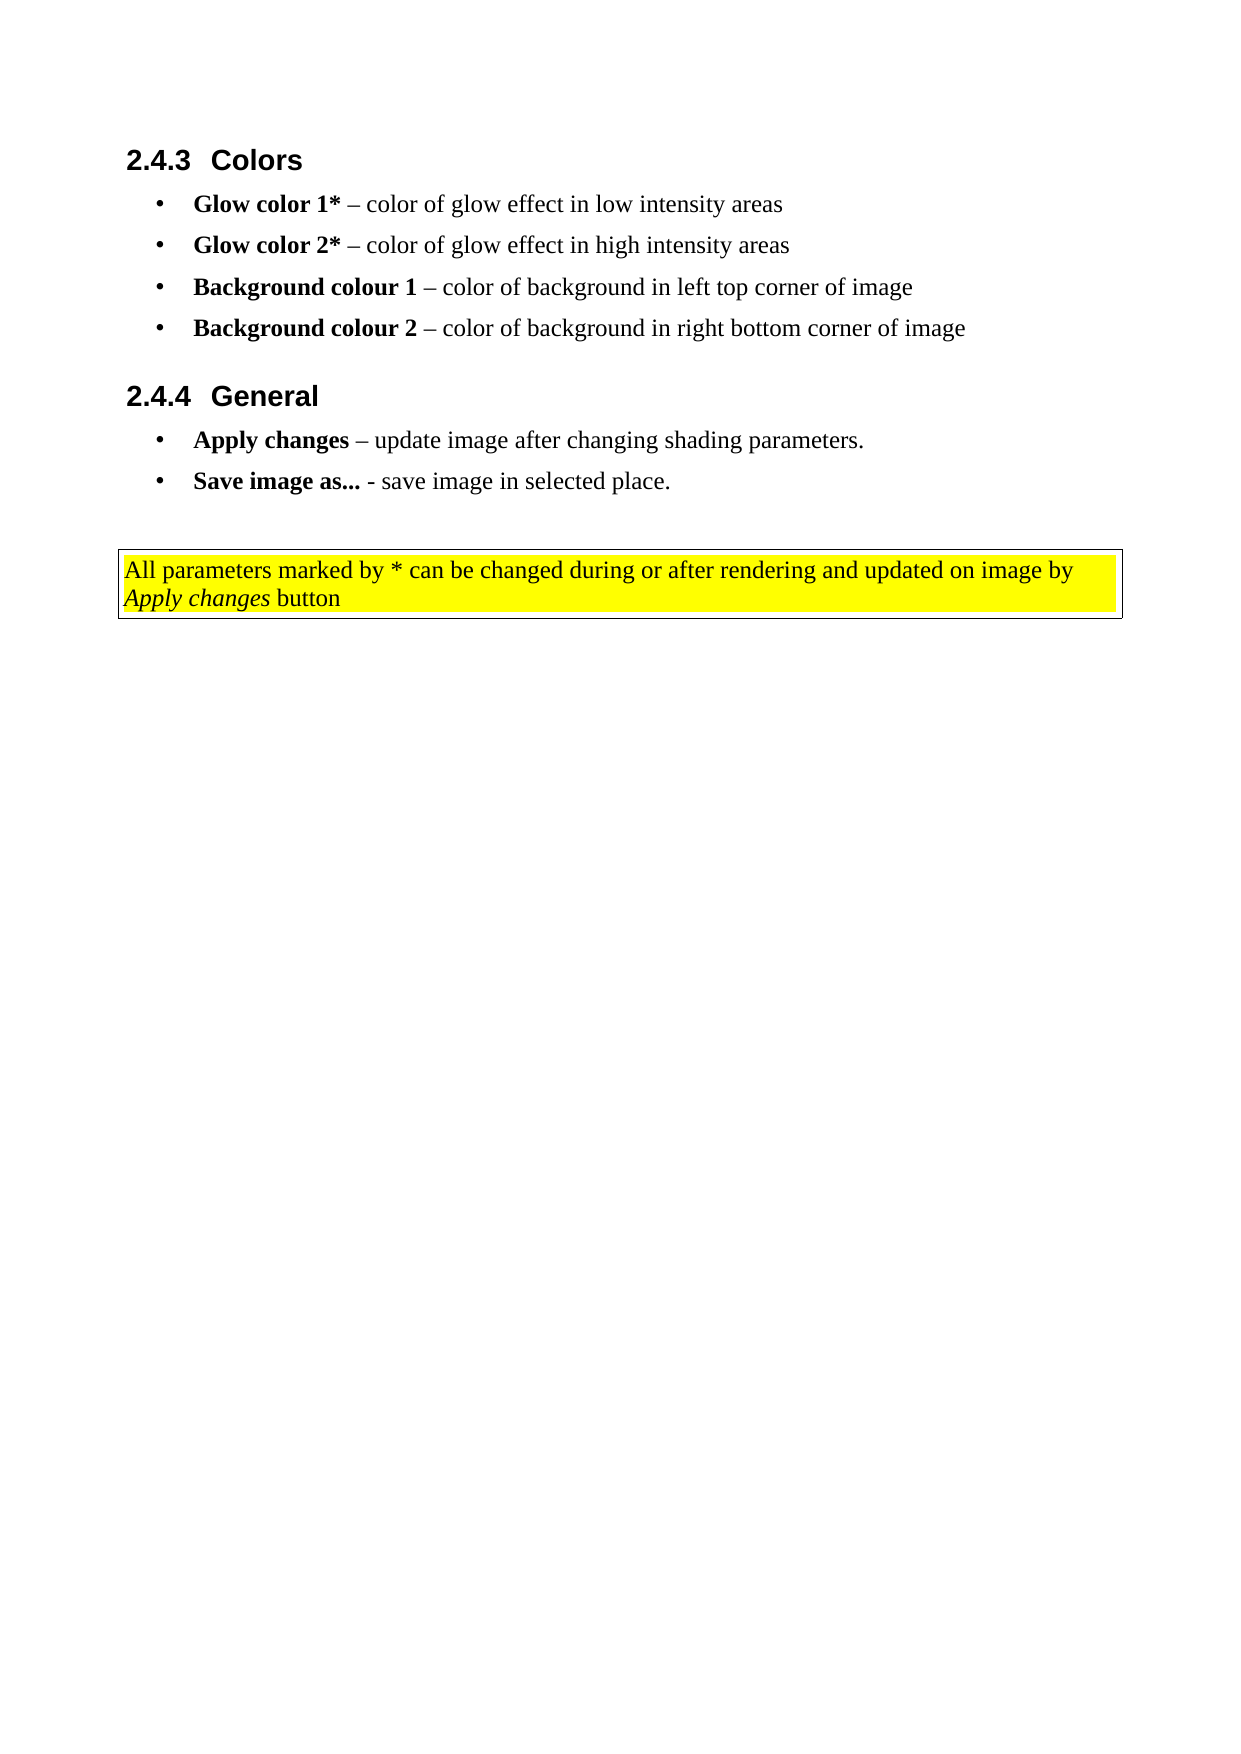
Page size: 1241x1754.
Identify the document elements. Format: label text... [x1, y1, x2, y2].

subtitle Colors [118, 143, 1122, 177]
list Background colour 2 – color of background in right bottom corner of image [156, 313, 1122, 342]
subtitle General [118, 379, 1122, 413]
list Apply changes – update image after changing shading parameters. [156, 425, 1122, 454]
list Background colour 1 – color of background in left top corner of image [156, 272, 1122, 300]
list Glow color 1* – color of glow effect in low intensity areas [156, 189, 1122, 218]
table_header All parameters marked by * can be changed during or after rendering and updated on image by Apply changes button [119, 550, 1122, 618]
list Glow color 2* – color of glow effect in high intensity areas [156, 230, 1122, 259]
list Save image as... - save image in selected place. [156, 466, 1122, 495]
